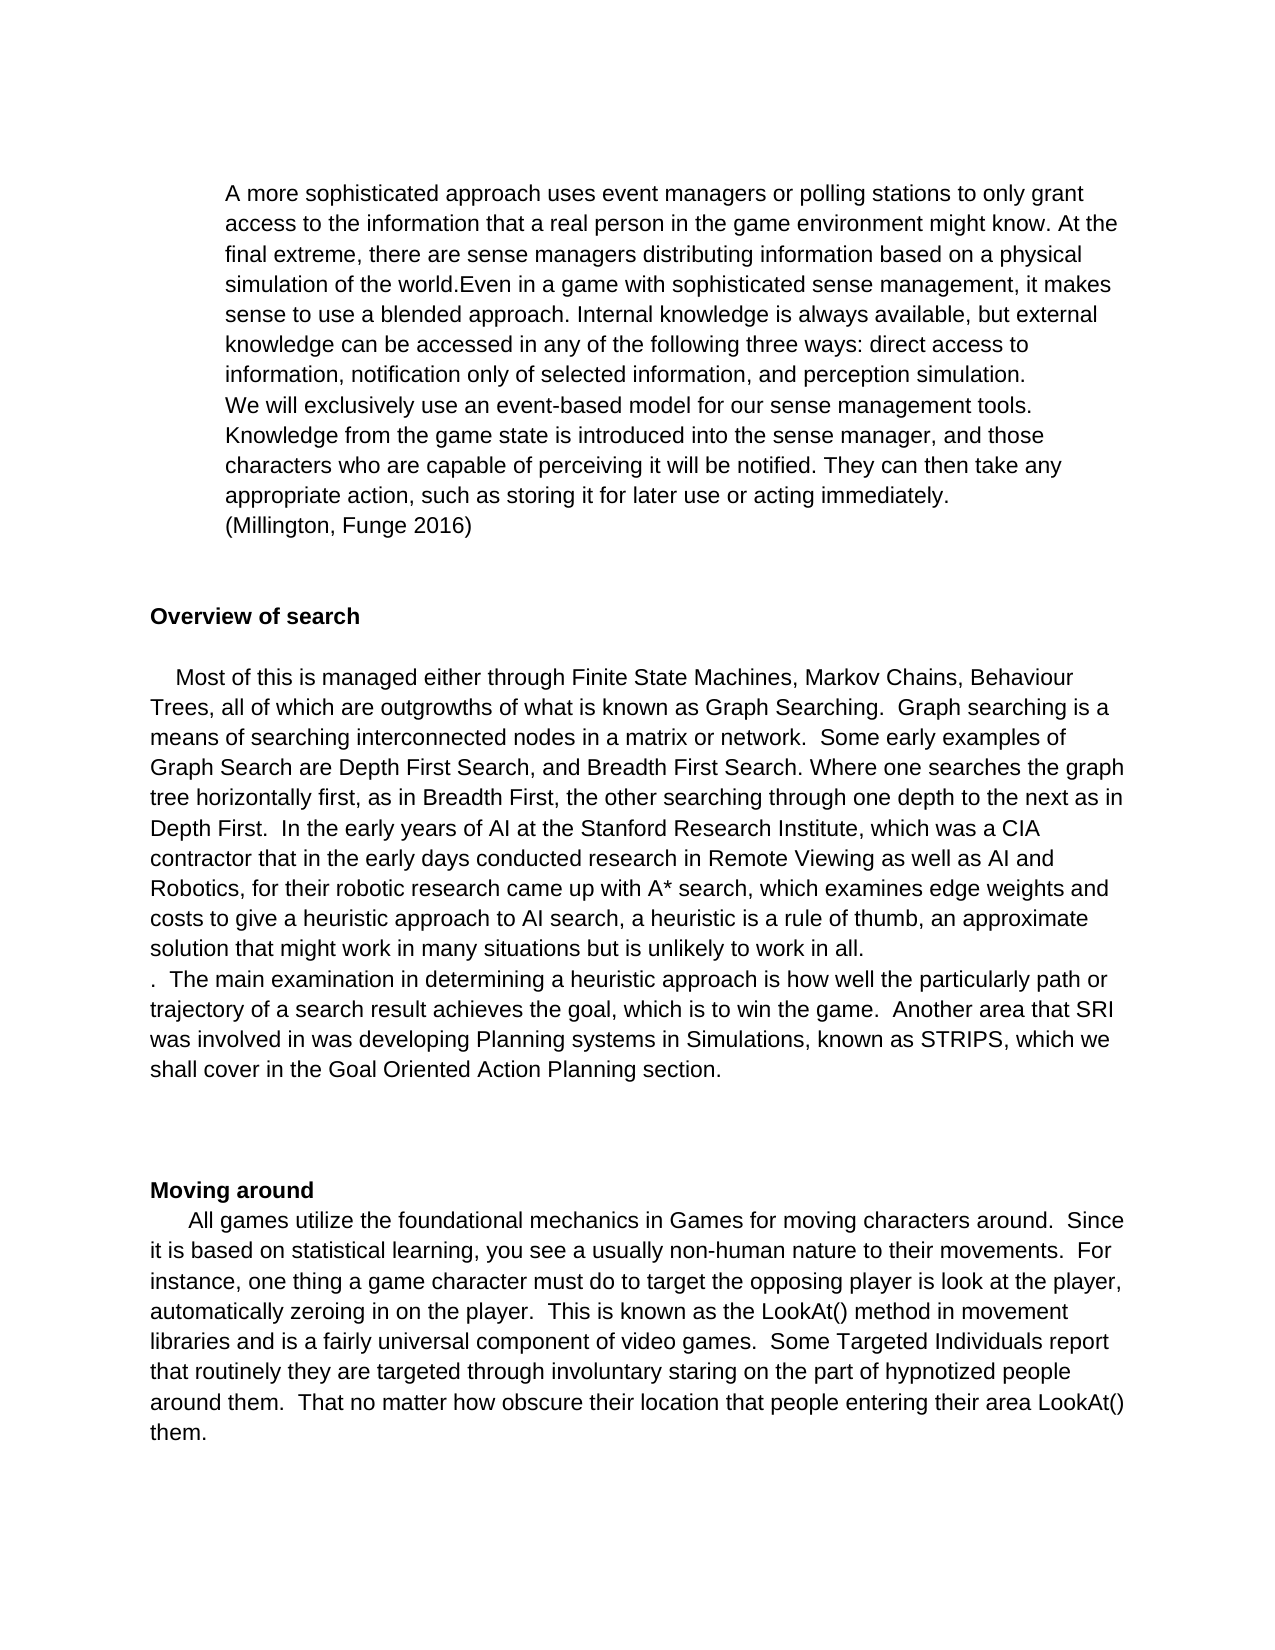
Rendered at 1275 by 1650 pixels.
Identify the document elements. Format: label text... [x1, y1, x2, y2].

text Overview of search [150, 603, 1125, 629]
text A more sophisticated approach uses event managers or polling stations to only grant access to the information that a real person in the game environment might know. At the final extreme, there are sense managers distributing information based on a physical simulation of the world.Even in a game with sophisticated sense management, it makes sense to use a blended approach. Internal knowledge is always available, but external knowledge can be accessed in any of the following three ways: direct access to information, notification only of selected information, and perception simulation. We will exclusively use an event-based model for our sense management tools. Knowledge from the game state is introduced into the sense manager, and those characters who are capable of perceiving it will be notified. They can then take any appropriate action, such as storing it for later use or acting immediately. (Millington, Funge 2016) [225, 150, 1125, 539]
text Most of this is managed either through Finite State Machines, Markov Chains, Behaviour Trees, all of which are outgrowths of what is known as Graph Searching. Graph searching is a means of searching interconnected nodes in a matrix or network. Some early examples of Graph Search are Depth First Search, and Breadth First Search. Where one searches the graph tree horizontally first, as in Breadth First, the other searching through one depth to the next as in Depth First. In the early years of AI at the Stanford Research Institute, which was a CIA contractor that in the early days conducted research in Remote Viewing as well as AI and Robotics, for their robotic research came up with A* search, which examines edge weights and costs to give a heuristic approach to AI search, a heuristic is a rule of thumb, an approximate solution that might work in many situations but is unlikely to work in all. . The main examination in determining a heuristic approach is how well the particularly path or trajectory of a search result achieves the goal, which is to win the game. Another area that SRI was involved in was developing Planning systems in Simulations, known as STRIPS, which we shall cover in the Goal Oriented Action Planning section. [150, 663, 1125, 1083]
text All games utilize the foundational mechanics in Games for moving characters around. Since it is based on statistical learning, you see a usually non-human nature to their movements. For instance, one thing a game character must do to target the opposing player is look at the player, automatically zeroing in on the player. This is known as the LookAt() method in movement libraries and is a fairly universal component of video games. Some Targeted Individuals report that routinely they are targeted through involuntary staring on the part of hypnotized people around them. That no matter how obscure their location that people entering their area LookAt() them. [150, 1207, 1125, 1445]
text Moving around [150, 1177, 1125, 1203]
